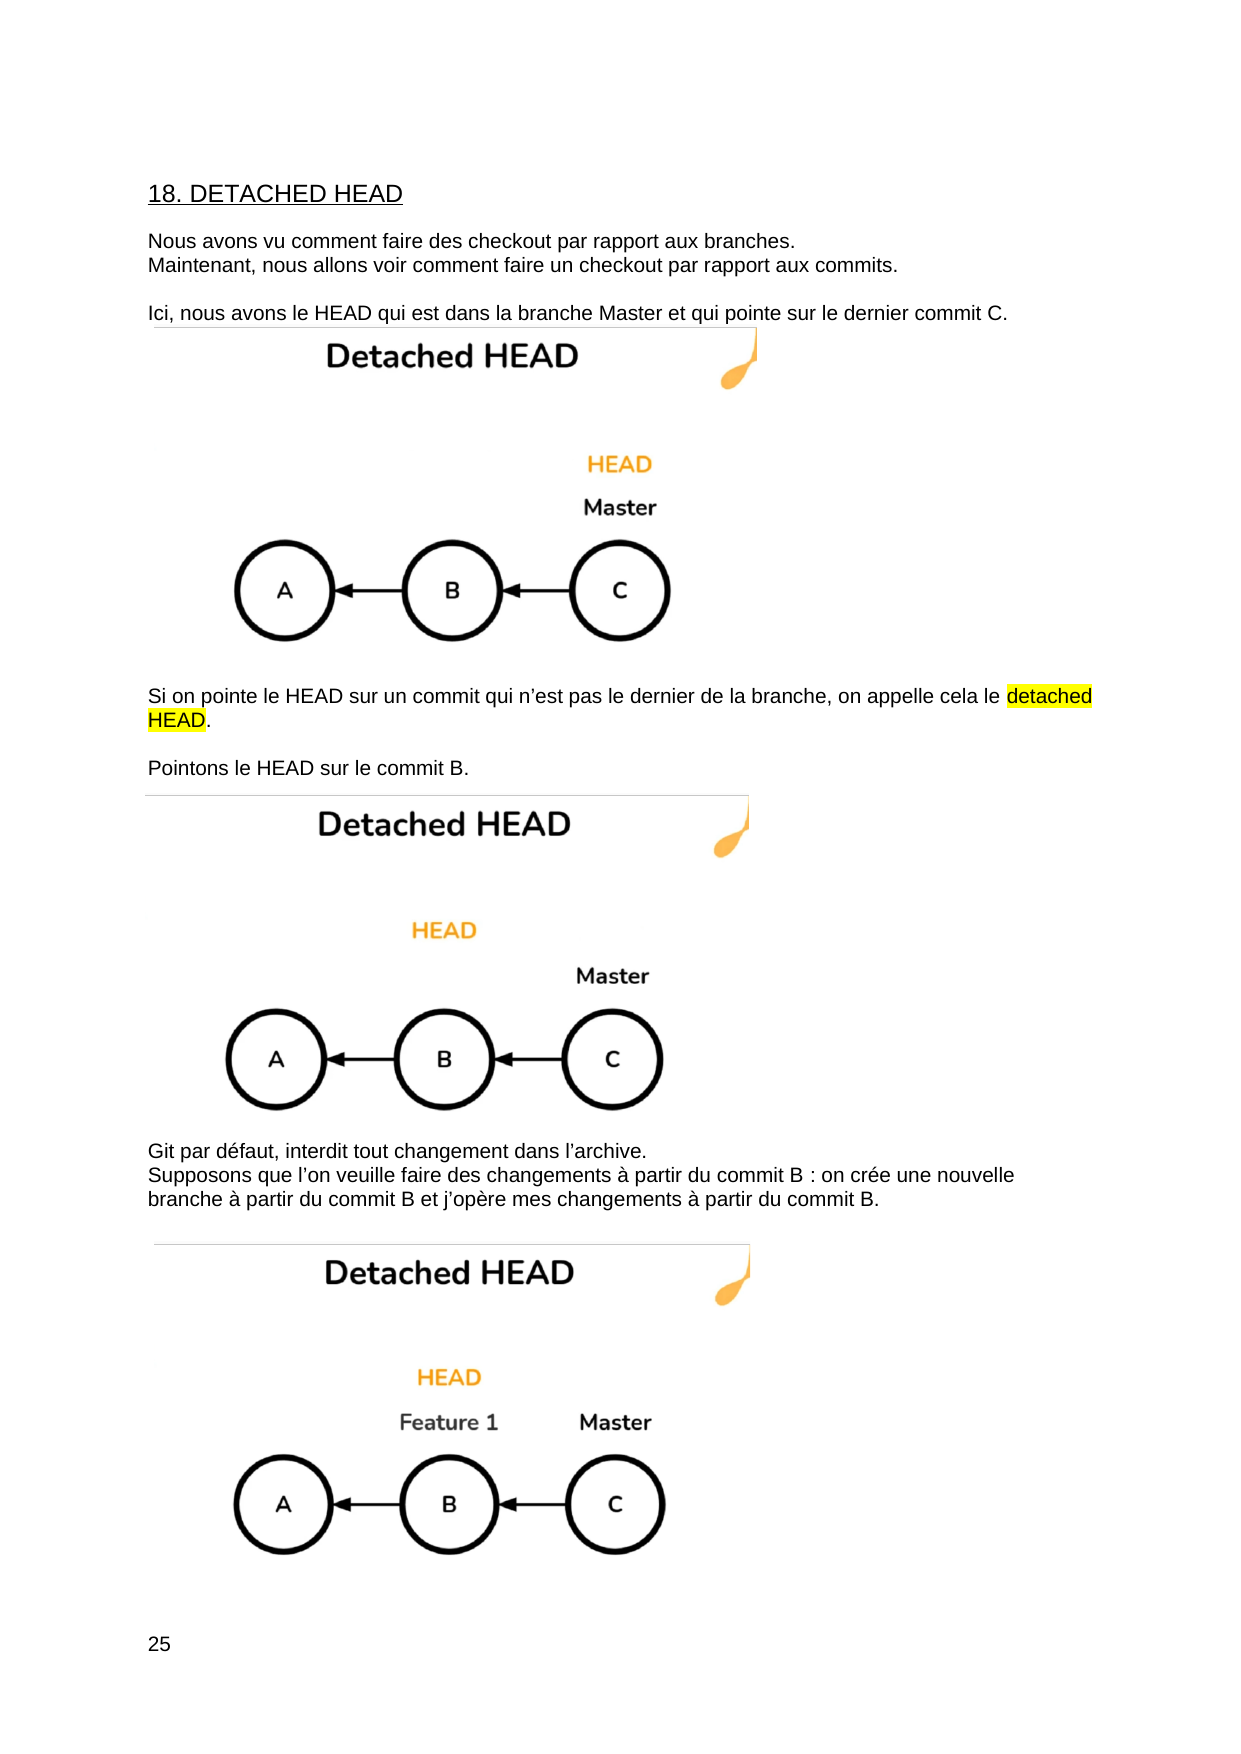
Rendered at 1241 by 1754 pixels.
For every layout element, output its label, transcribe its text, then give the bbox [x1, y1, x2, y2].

picture [154, 1241, 751, 1581]
picture [145, 793, 749, 1137]
text Git par défaut, interdit tout changement dans l’archive. [148, 1139, 1093, 1163]
text Pointons le HEAD sur le commit B. [148, 756, 1093, 779]
picture [154, 324, 757, 668]
subtitle 18. Detached Head [148, 179, 1093, 208]
text Nous avons vu comment faire des checkout par rapport aux branches. [148, 228, 1093, 252]
text Ici, nous avons le HEAD qui est dans la branche Master et qui pointe sur le dernier commit C. [148, 300, 1093, 324]
text Supposons que l’on veuille faire des changements à partir du commit B : on crée une nouvelle branche à partir du commit B et j’opère mes changements à partir du commit B. [148, 1163, 1093, 1211]
text Si on pointe le HEAD sur un commit qui n’est pas le dernier de la branche, on appelle cela le detached HEAD. [148, 684, 1093, 732]
text Maintenant, nous allons voir comment faire un checkout par rapport aux commits. [148, 252, 1093, 276]
